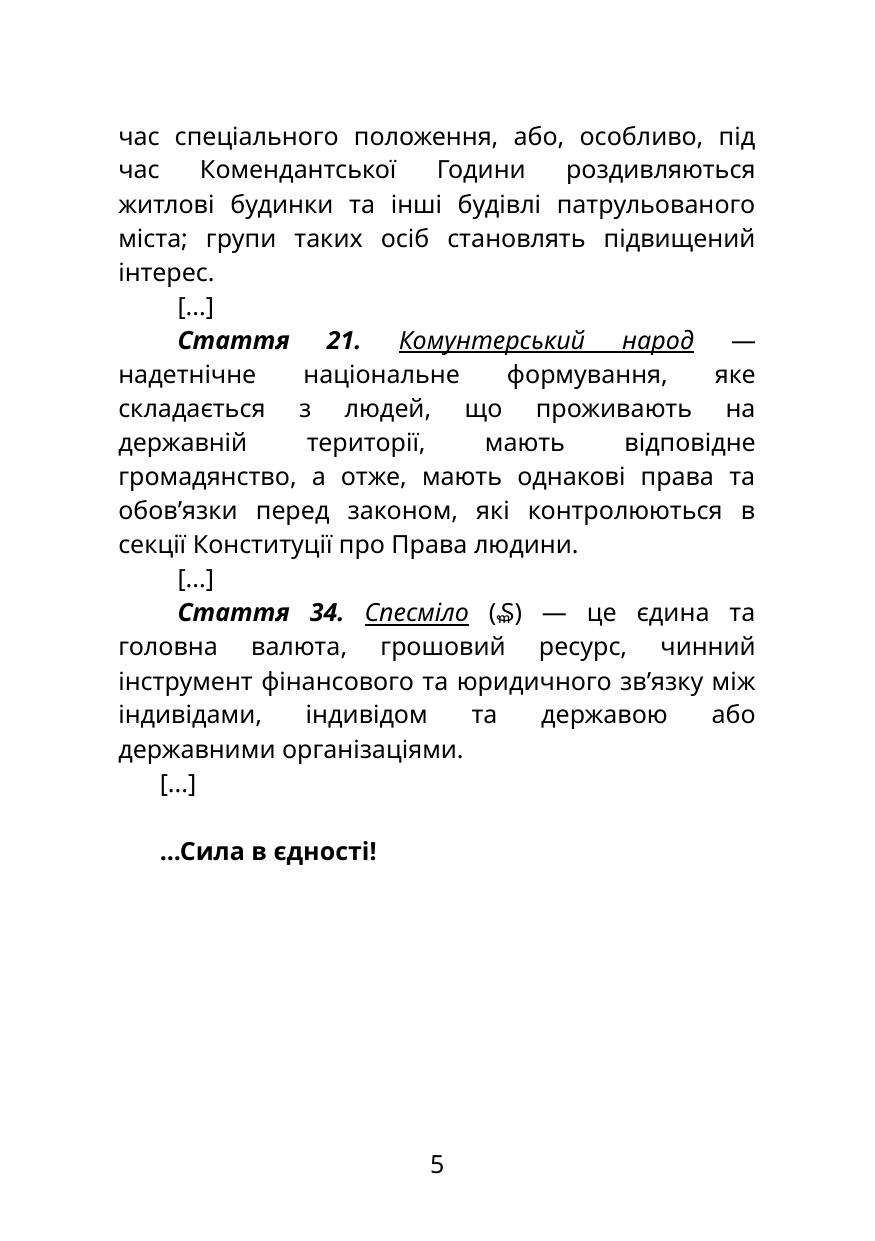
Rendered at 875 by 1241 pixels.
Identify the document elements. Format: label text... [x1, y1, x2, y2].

text [...] [118, 561, 756, 595]
text час спеціального положення, або, особливо, під час Комендантської Години роздивляються житлові будинки та інші будівлі патрульованого міста; групи таких осіб становлять підвищений інтерес. [118, 118, 756, 288]
text [...] [118, 765, 756, 799]
text Стаття 21. Комунтерський народ — надетнічне національне формування, яке складається з людей, що проживають на державній території, мають відповідне громадянство, а отже, мають однакові права та обов’язки перед законом, які контролюються в секції Конституції про Права людини. [118, 322, 756, 561]
text Стаття 34. Спесміло (₷) — це єдина та головна валюта, грошовий ресурс, чинний інструмент фінансового та юридичного зв’язку між індивідами, індивідом та державою або державними організаціями. [118, 595, 756, 765]
text [...] [118, 288, 756, 322]
text ...Сила в єдності! [118, 833, 756, 867]
